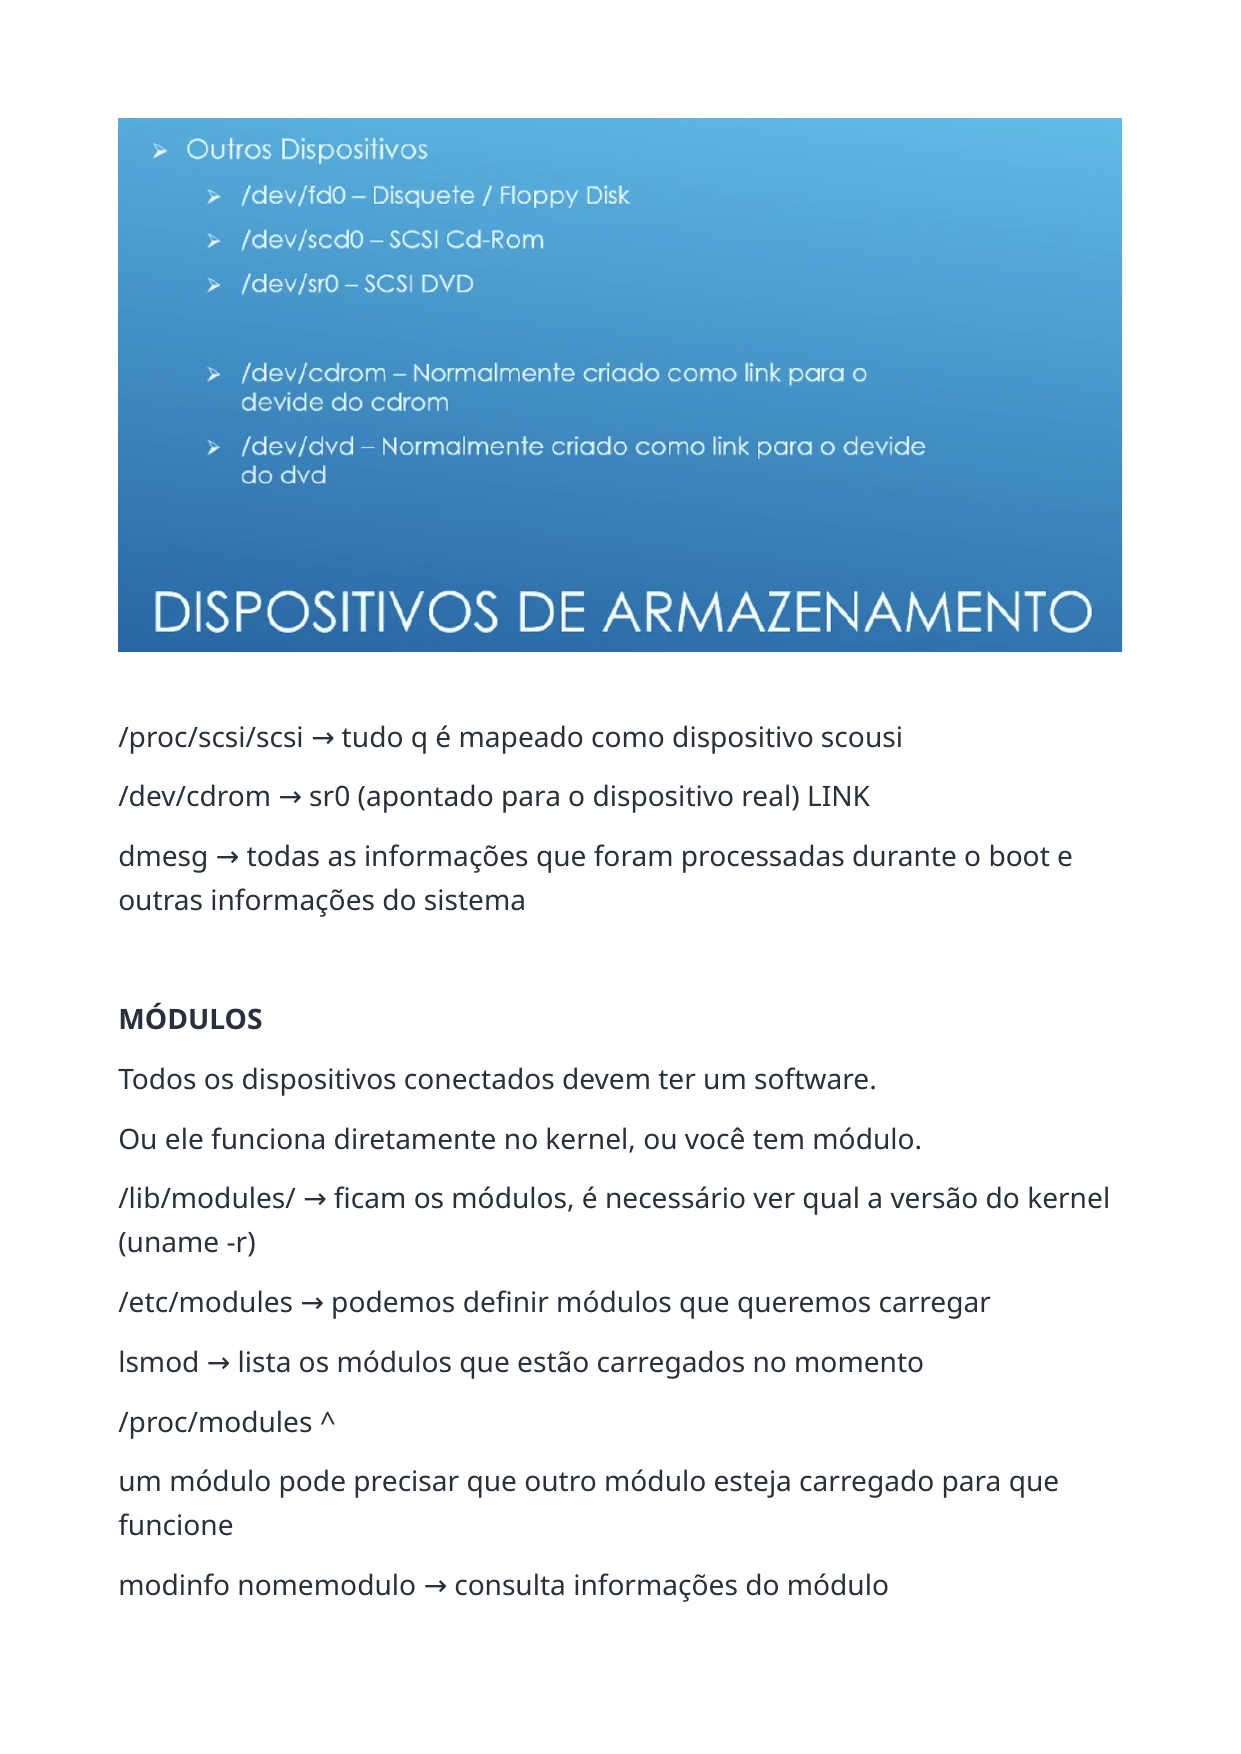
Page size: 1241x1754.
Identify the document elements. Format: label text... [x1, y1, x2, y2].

text /proc/modules ^ [118, 1402, 1122, 1440]
text lsmod → lista os módulos que estão carregados no momento [118, 1342, 1122, 1381]
text um módulo pode precisar que outro módulo esteja carregado para que funcione [118, 1462, 1122, 1544]
text modinfo nomemodulo → consulta informações do módulo [118, 1565, 1122, 1604]
picture [118, 118, 1123, 652]
text /proc/scsi/scsi → tudo q é mapeado como dispositivo scousi [118, 717, 1122, 755]
text dmesg → todas as informações que foram processadas durante o boot e outras informações do sistema [118, 836, 1122, 919]
text Todos os dispositivos conectados devem ter um software. [118, 1059, 1122, 1098]
text /etc/modules → podemos definir módulos que queremos carregar [118, 1282, 1122, 1321]
text /dev/cdrom → sr0 (apontado para o dispositivo real) LINK [118, 777, 1122, 815]
text MÓDULOS [118, 1000, 1122, 1038]
text /lib/modules/ → ficam os módulos, é necessário ver qual a versão do kernel (uname -r) [118, 1179, 1122, 1261]
text Ou ele funciona diretamente no kernel, ou você tem módulo. [118, 1119, 1122, 1157]
